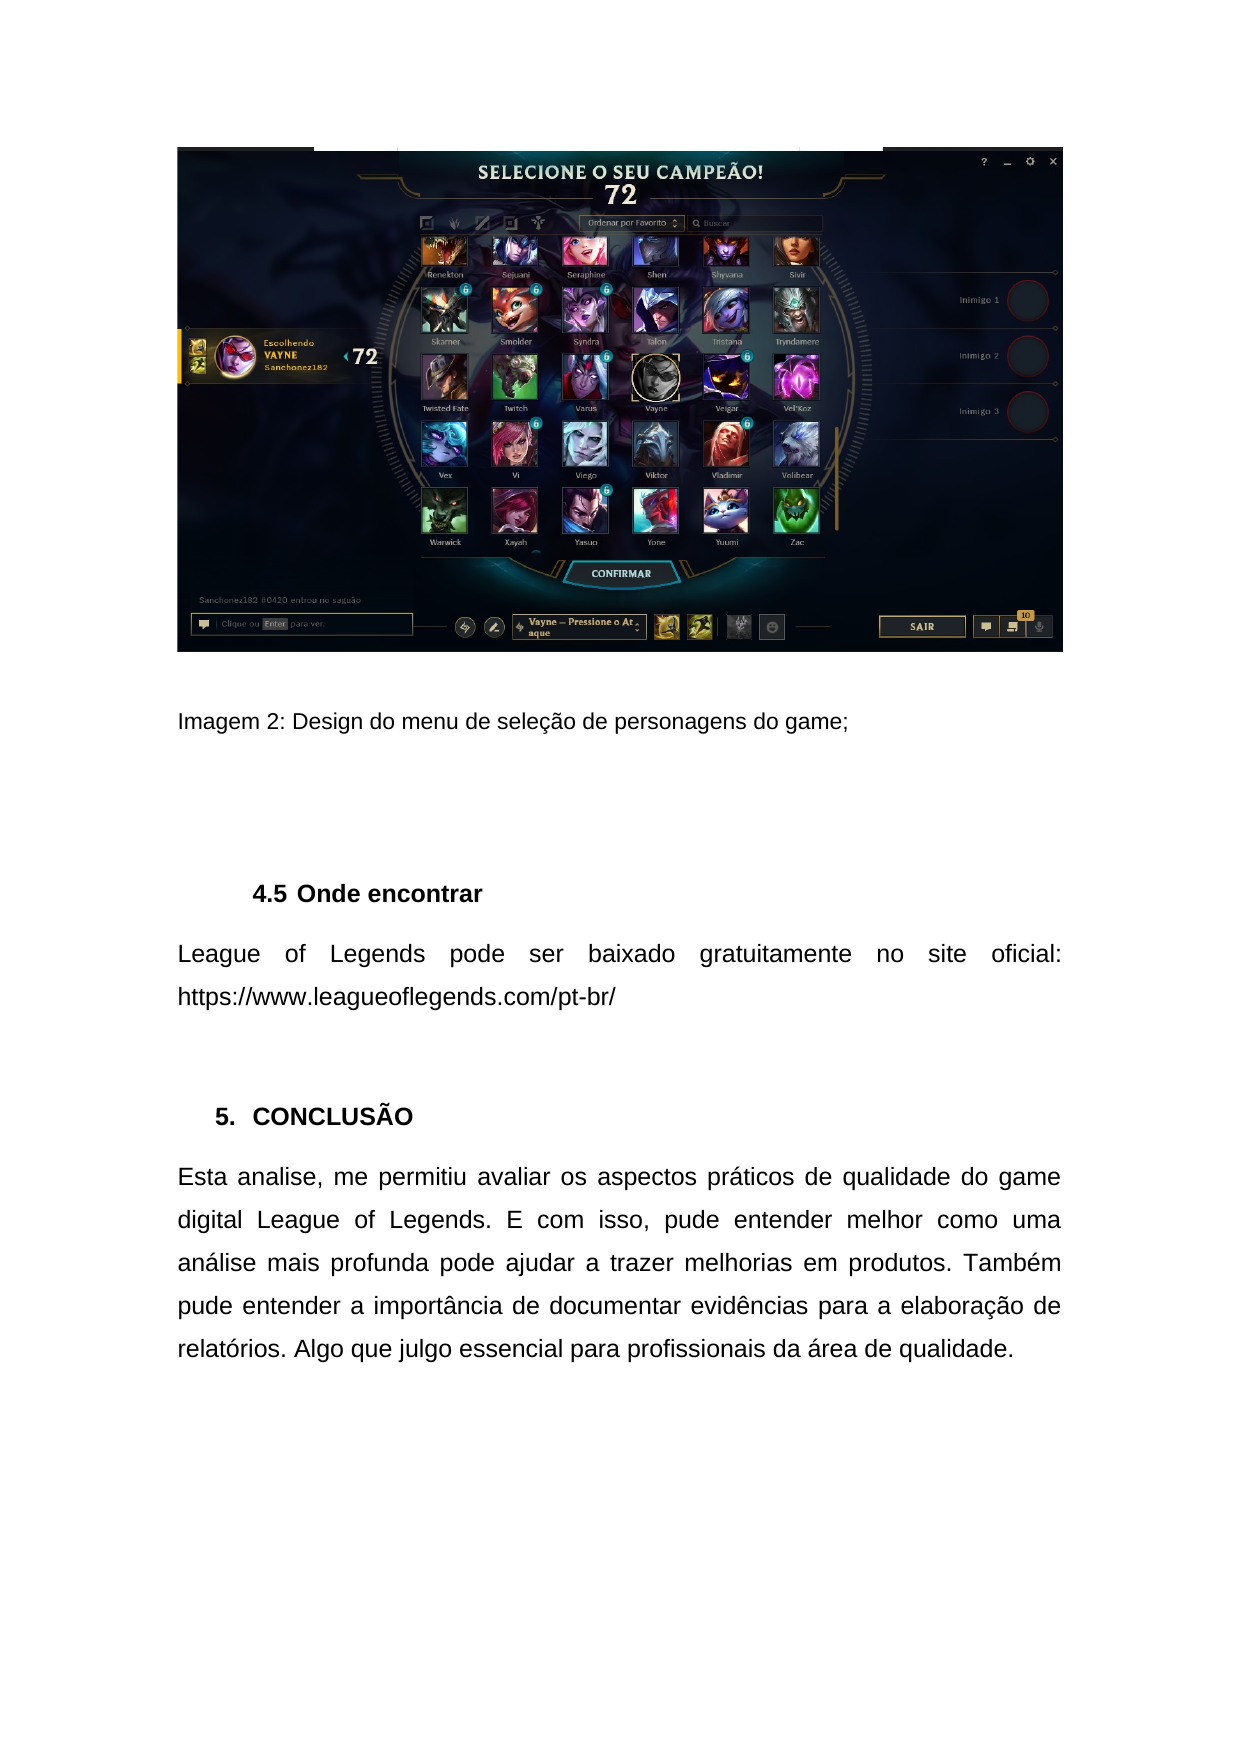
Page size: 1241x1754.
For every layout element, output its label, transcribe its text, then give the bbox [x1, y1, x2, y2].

picture [177, 147, 1063, 652]
subtitle CONCLUSÃO [215, 1102, 1063, 1131]
text Esta analise, me permitiu avaliar os aspectos práticos de qualidade do game digital League of Legends. E com isso, pude entender melhor como uma análise mais profunda pode ajudar a trazer melhorias em produtos. Também pude entender a importância de documentar evidências para a elaboração de relatórios. Algo que julgo essencial para profissionais da área de qualidade. [177, 1162, 1063, 1363]
subtitle Onde encontrar [252, 879, 1063, 908]
text League of Legends pode ser baixado gratuitamente no site oficial: https://www.leagueoflegends.com/pt-br/ [177, 939, 1063, 1011]
text Imagem 2: Design do menu de seleção de personagens do game; [177, 652, 1063, 735]
